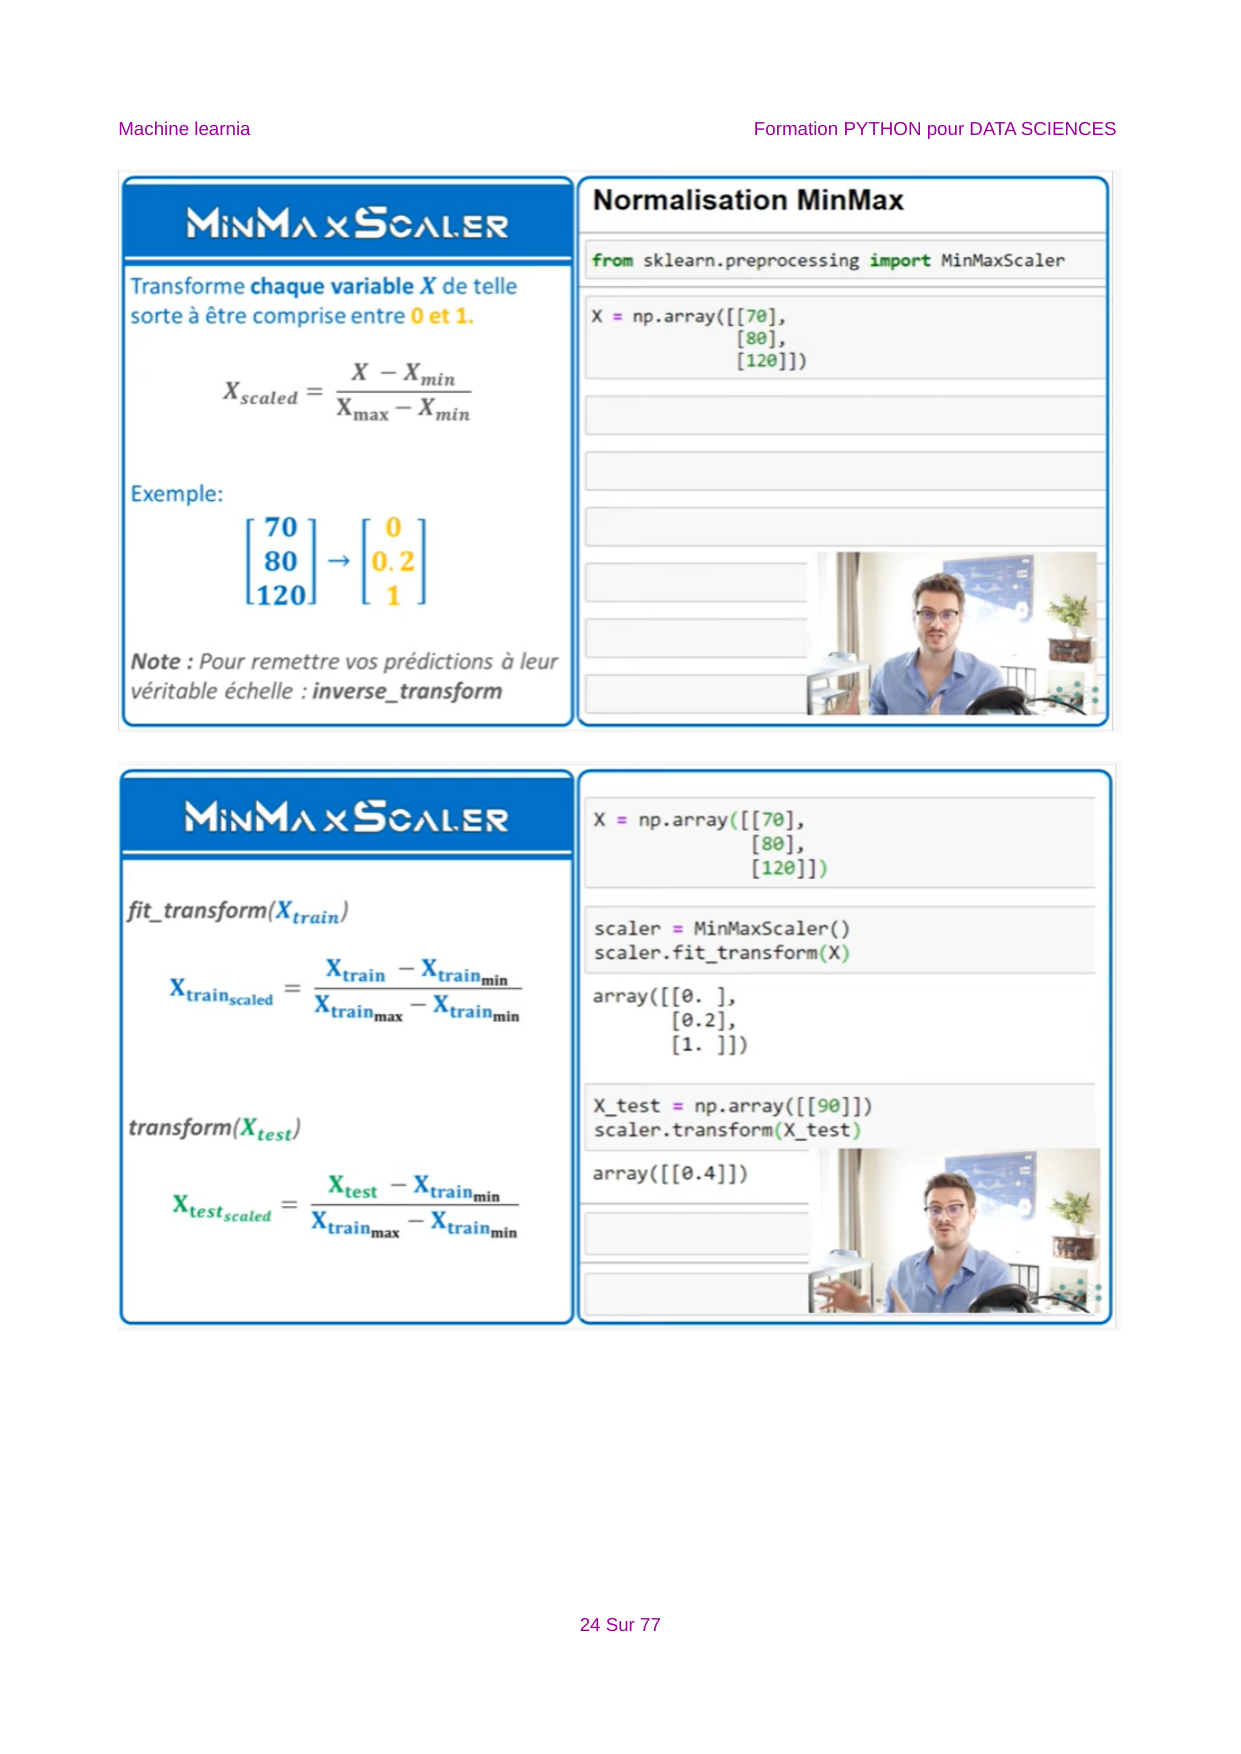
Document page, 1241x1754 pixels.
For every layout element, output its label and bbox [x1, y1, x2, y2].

picture [118, 169, 1122, 733]
picture [118, 761, 1122, 1331]
